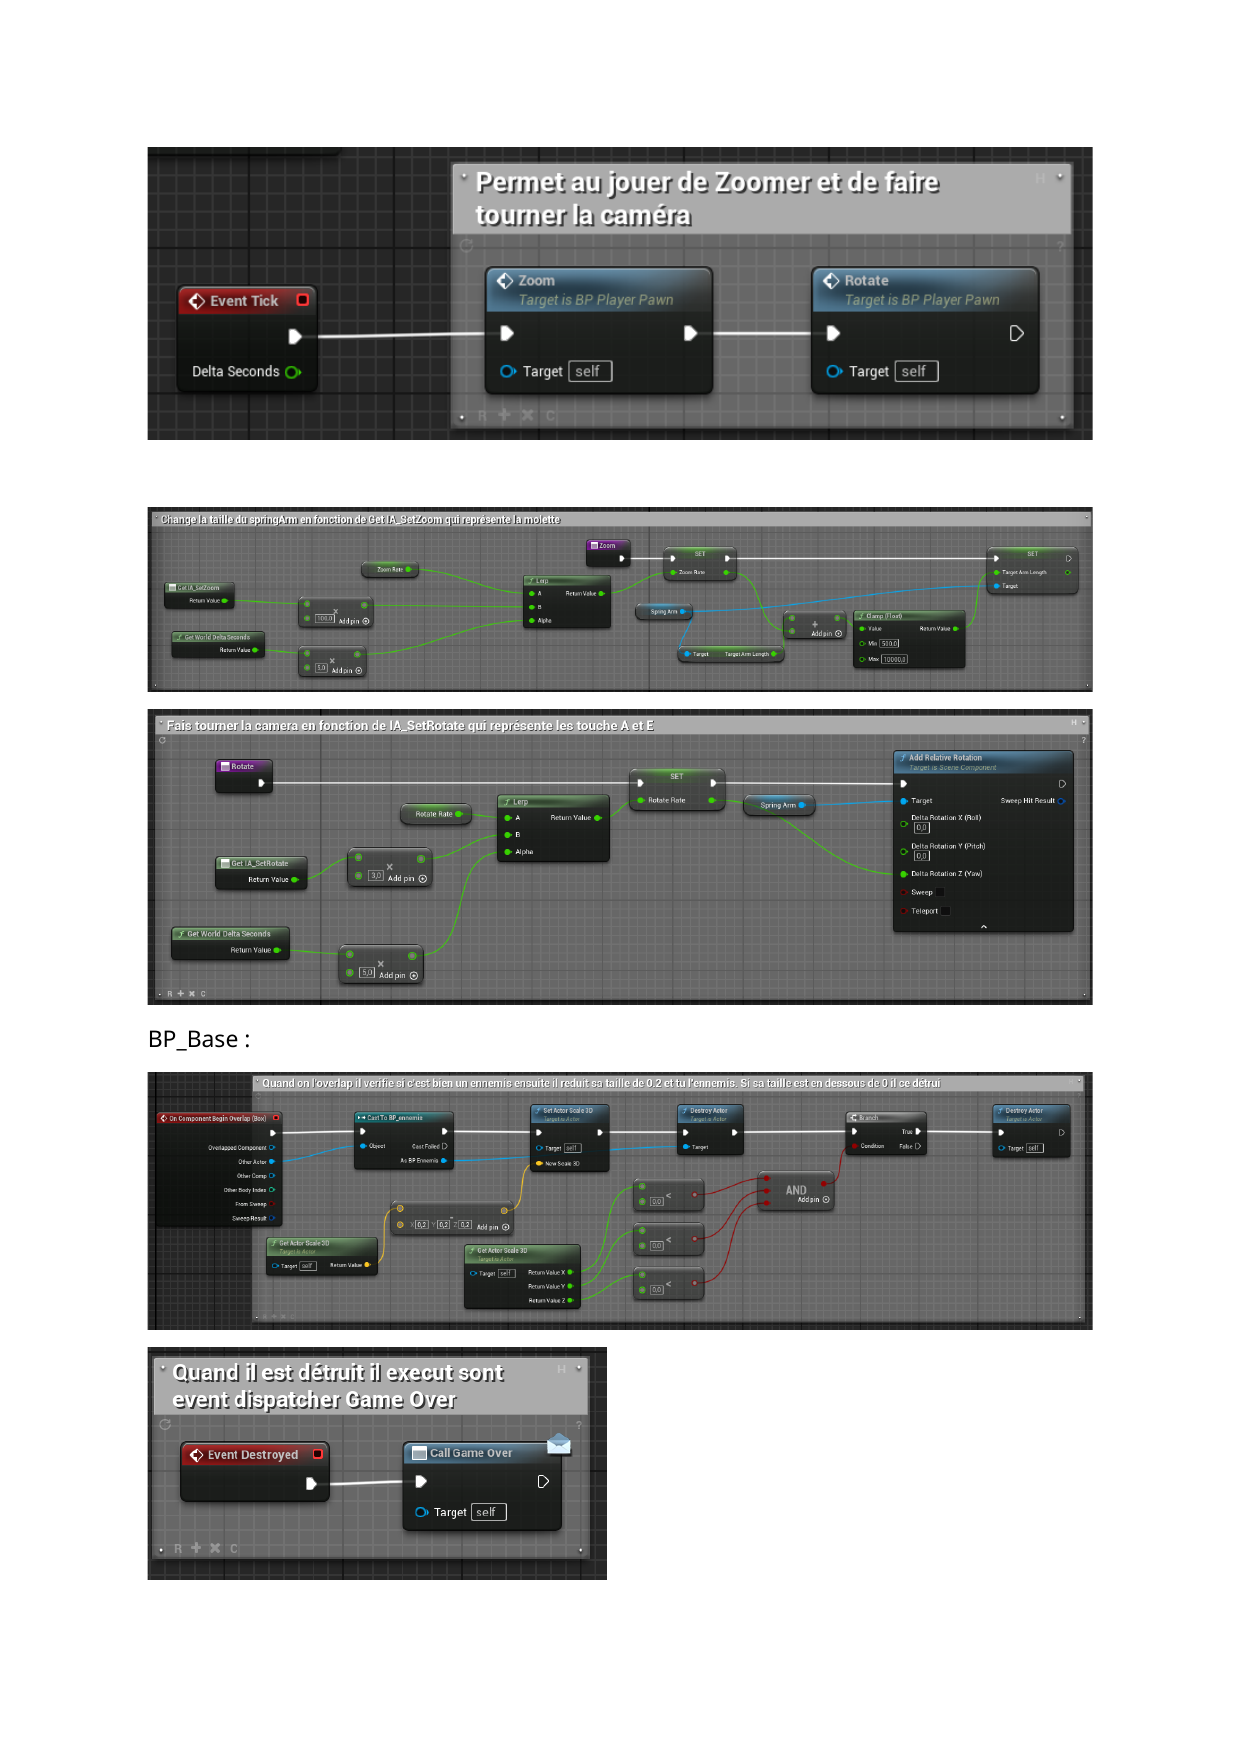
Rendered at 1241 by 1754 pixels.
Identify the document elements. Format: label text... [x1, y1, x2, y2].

text BP_Base : [148, 1023, 1093, 1054]
